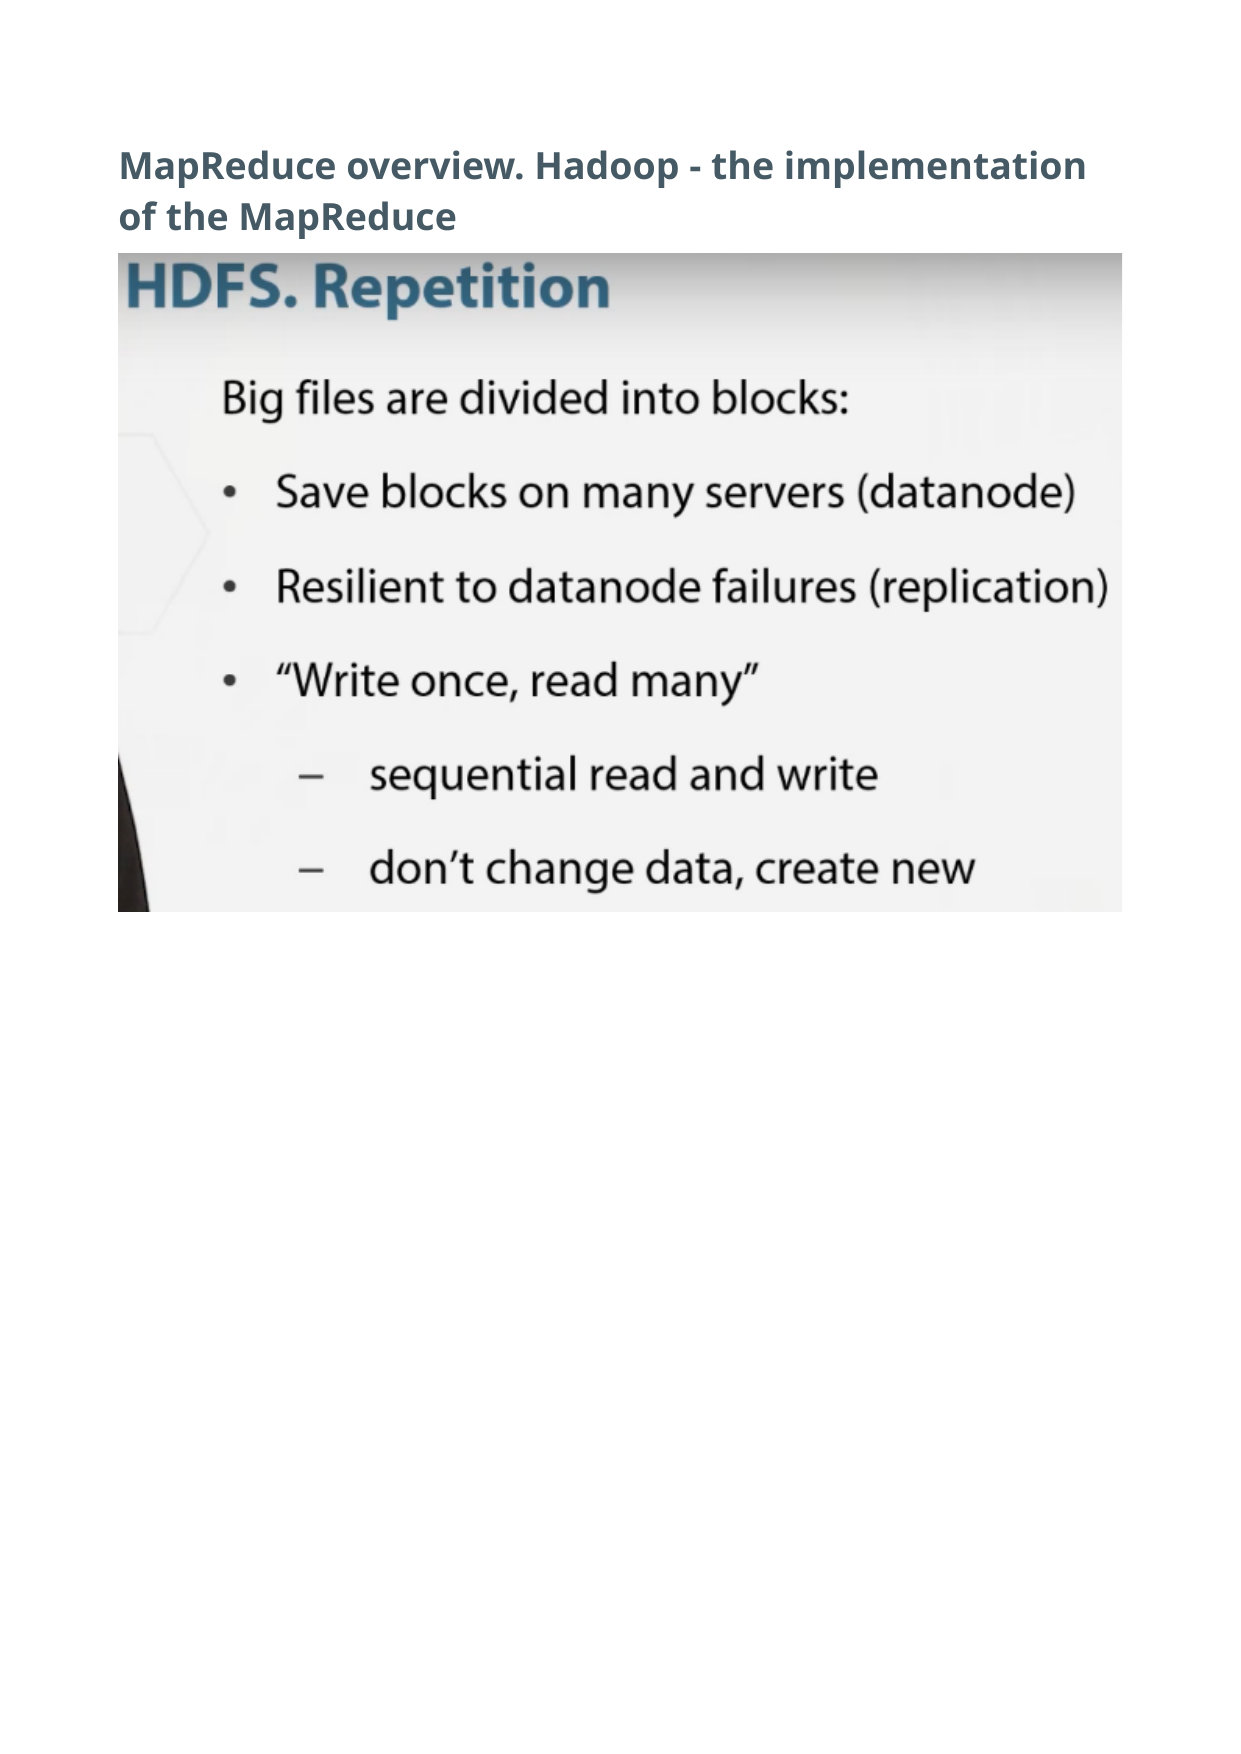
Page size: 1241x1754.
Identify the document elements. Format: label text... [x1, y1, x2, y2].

picture [118, 253, 1123, 912]
subtitle MapReduce overview. Hadoop - the implementation of the MapReduce [118, 139, 1122, 241]
